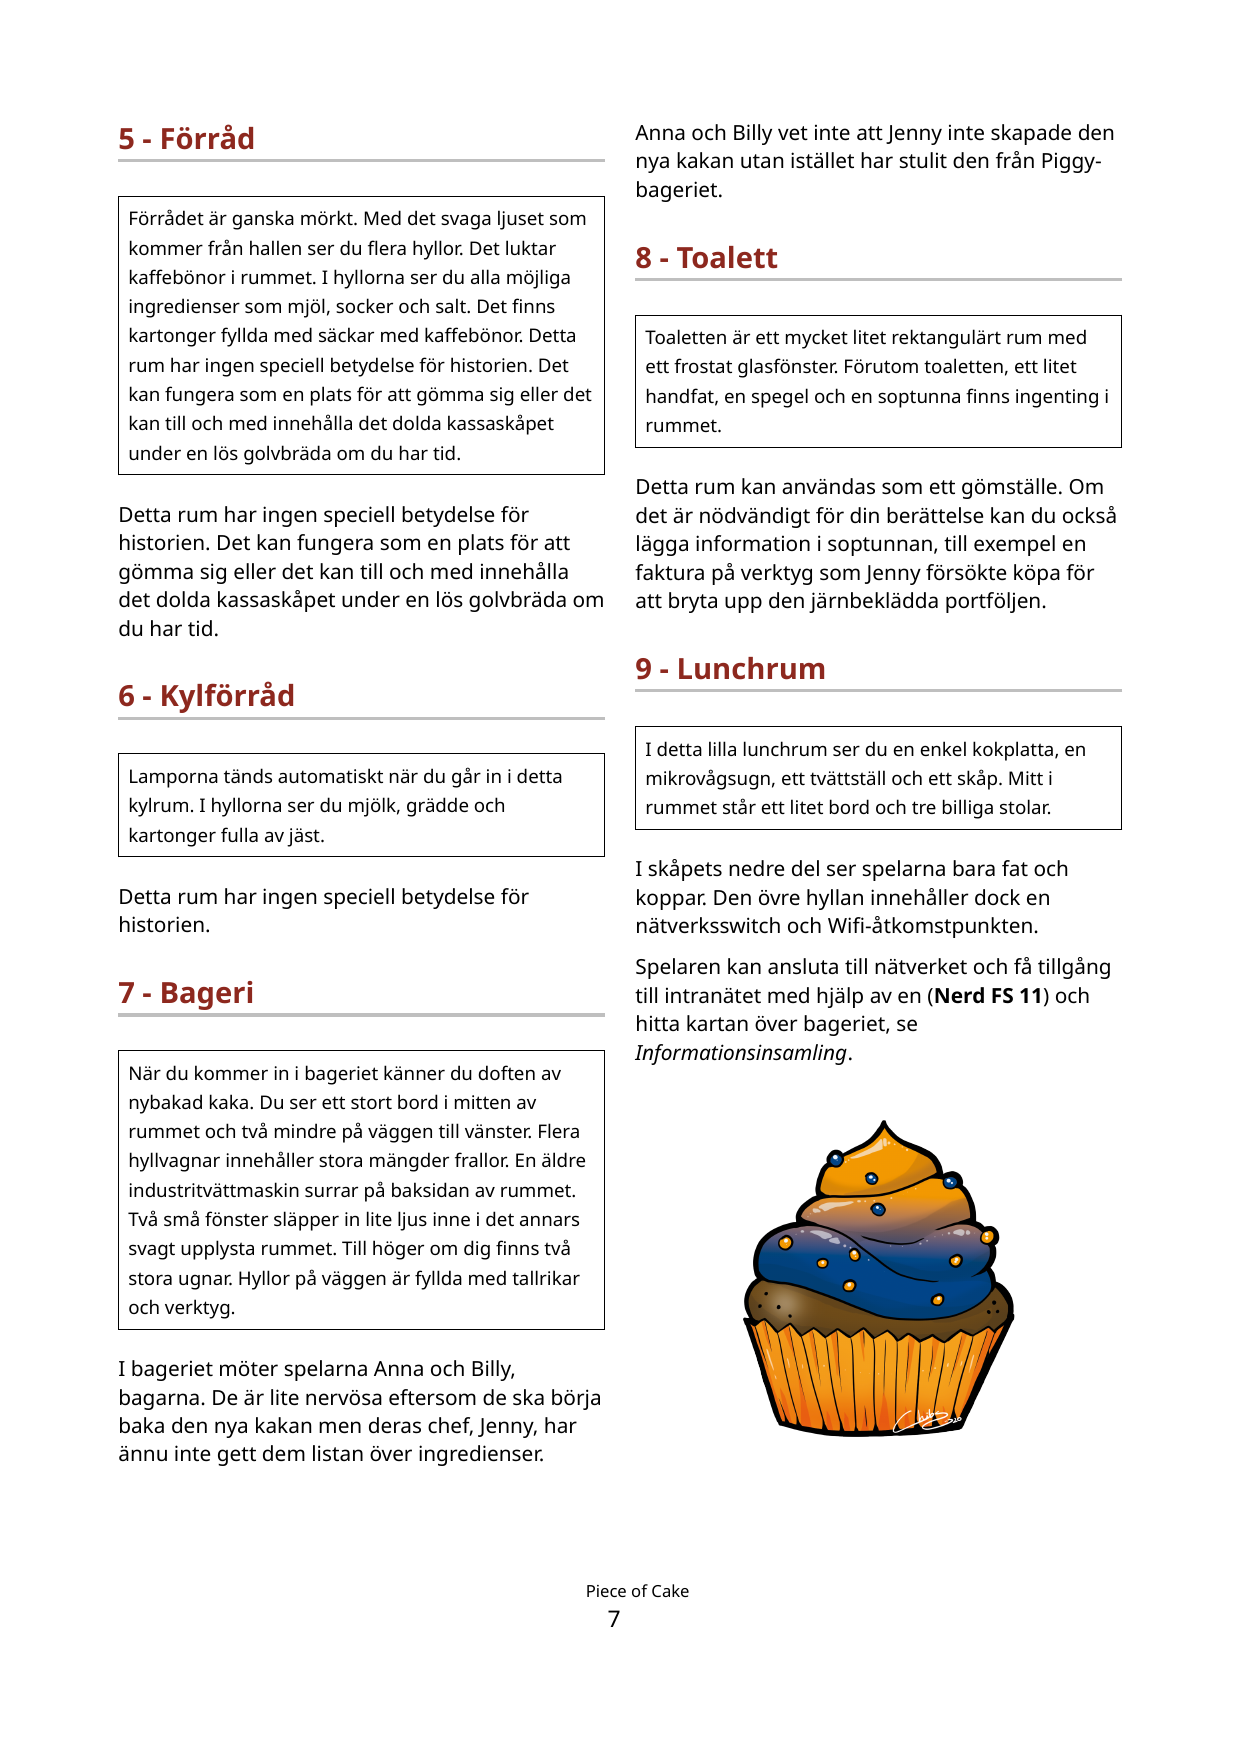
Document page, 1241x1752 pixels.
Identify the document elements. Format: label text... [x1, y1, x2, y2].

text Anna och Billy vet inte att Jenny inte skapade den nya kakan utan istället har stulit den från Piggy-bageriet. [635, 118, 1122, 203]
text Lamporna tänds automatiskt när du går in i detta kylrum. I hyllorna ser du mjölk, grädde och kartonger fulla av jäst. [119, 754, 604, 856]
subtitle 9 - Lunchrum [635, 648, 1122, 689]
text Toaletten är ett mycket litet rektangulärt rum med ett frostat glasfönster. Förutom toaletten, ett litet handfat, en spegel och en soptunna finns ingenting i rummet. [636, 316, 1121, 447]
text I detta lilla lunchrum ser du en enkel kokplatta, en mikrovågsugn, ett tvättställ och ett skåp. Mitt i rummet står ett litet bord och tre billiga stolar. [636, 727, 1121, 829]
text När du kommer in i bageriet känner du doften av nybakad kaka. Du ser ett stort bord i mitten av rummet och två mindre på väggen till vänster. Flera hyllvagnar innehåller stora mängder frallor. En äldre industritvättmaskin surrar på baksidan av rummet. Två små fönster släpper in lite ljus inne i det annars svagt upplysta rummet. Till höger om dig finns två stora ugnar. Hyllor på väggen är fyllda med tallrikar och verktyg. [119, 1051, 604, 1329]
text Förrådet är ganska mörkt. Med det svaga ljuset som kommer från hallen ser du flera hyllor. Det luktar kaffebönor i rummet. I hyllorna ser du alla möjliga ingredienser som mjöl, socker och salt. Det finns kartonger fyllda med säckar med kaffebönor. Detta rum har ingen speciell betydelse för historien. Det kan fungera som en plats för att gömma sig eller det kan till och med innehålla det dolda kassaskåpet under en lös golvbräda om du har tid. [119, 197, 604, 474]
text Spelaren kan ansluta till nätverket och få tillgång till intranätet med hjälp av en (Nerd FS 11) och hitta kartan över bageriet, se Informationsinsamling. [635, 952, 1122, 1066]
subtitle 6 - Kylförråd [118, 676, 605, 717]
text I bageriet möter spelarna Anna och Billy, bagarna. De är lite nervösa eftersom de ska börja baka den nya kakan men deras chef, Jenny, har ännu inte gett dem listan över ingredienser. [118, 1354, 605, 1468]
text Detta rum har ingen speciell betydelse för historien. Det kan fungera som en plats för att gömma sig eller det kan till och med innehålla det dolda kassaskåpet under en lös golvbräda om du har tid. [118, 500, 605, 642]
subtitle 8 - Toalett [635, 237, 1122, 278]
subtitle 7 - Bageri [118, 972, 605, 1013]
text I skåpets nedre del ser spelarna bara fat och koppar. Den övre hyllan innehåller dock en nätverksswitch och Wifi-åtkomstpunkten. [635, 854, 1122, 940]
text Detta rum har ingen speciell betydelse för historien. [118, 882, 605, 939]
picture [743, 1120, 1015, 1437]
subtitle 5 - Förråd [118, 118, 605, 159]
text Detta rum kan användas som ett gömställe. Om det är nödvändigt för din berättelse kan du också lägga information i soptunnan, till exempel en faktura på verktyg som Jenny försökte köpa för att bryta upp den järnbeklädda portföljen. [635, 472, 1122, 615]
